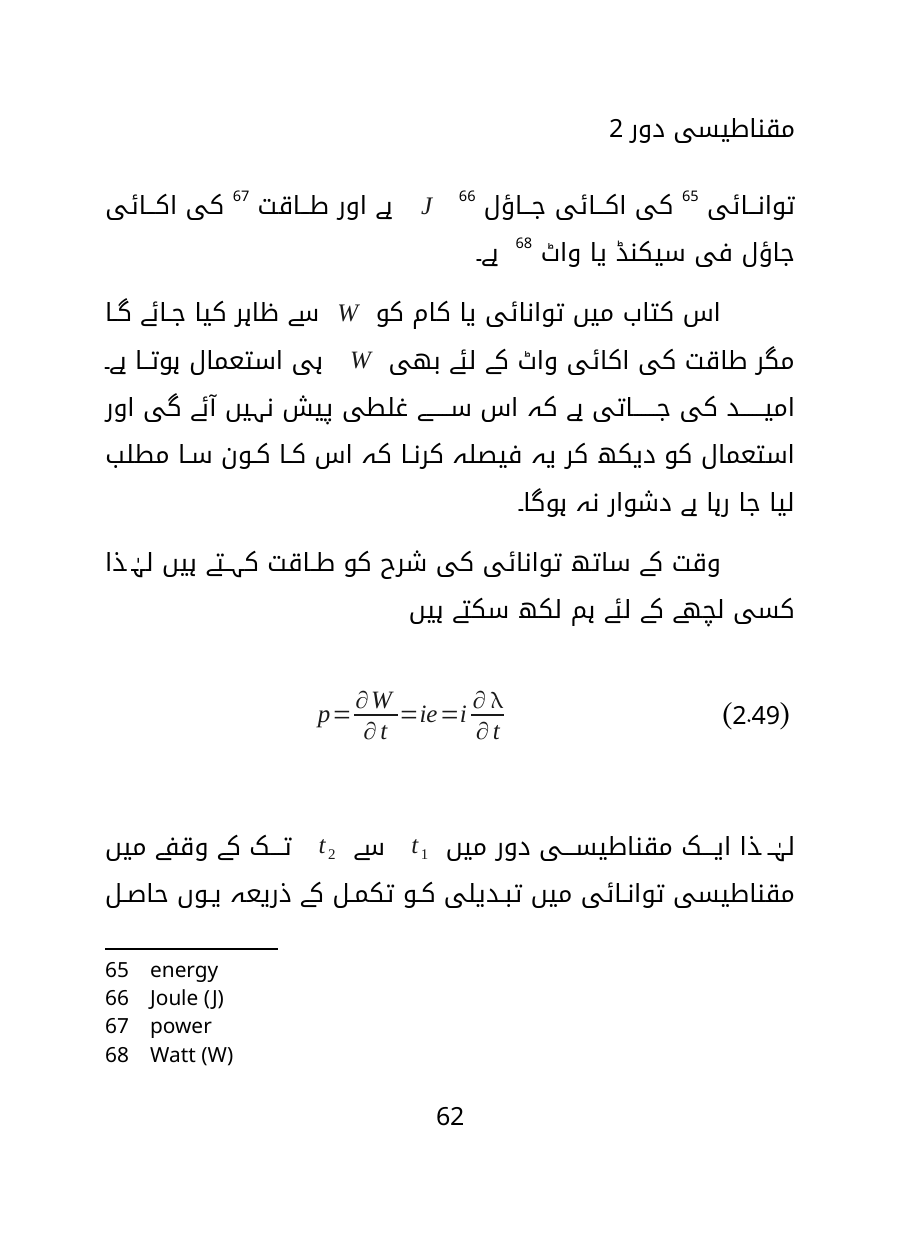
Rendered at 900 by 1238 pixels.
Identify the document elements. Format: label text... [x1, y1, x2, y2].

table_header [105, 681, 707, 763]
text energy [105, 955, 795, 983]
table_header (2.49) [707, 681, 795, 763]
text power [105, 1012, 795, 1040]
text وقت کے ساتھ توانائی کی شرح کو طاقت کہتے ہیں لہٰذا کسی لچھے کے لئے ہم لکھ سکتے ہیں [105, 539, 795, 634]
text اس کتاب میں توانائی یا کام کوسے ظاہر کیا جائے گا مگر طاقت کی اکائی واٹ کے لئے بھی ہی استعمال ہوتا ہے۔امید کی جاتی ہے کہ اس سے غلطی پیش نہیں آئے گی اور استعمال کو دیکھ کر یہ فیصلہ کرنا کہ اس کا کون سا مطلب لیا جا رہا ہے دشوار نہ ہوگا۔ [105, 290, 795, 527]
text لہٰذا ایک مقناطیسی دور میں سے تک کے وقفے میں مقناطیسی توانائی میں تبدیلی کو تکمل کے ذریعہ یوں حاصل کیا جا سکتا ہے۔ [105, 823, 795, 918]
text توانائی کی اکائی جاؤل ہے اور طاقت کی اکائی جاؤل فی سیکنڈ یا واٹ ہے۔ [105, 182, 795, 277]
text Joule (J) [105, 983, 795, 1012]
text Watt (W) [105, 1040, 795, 1068]
